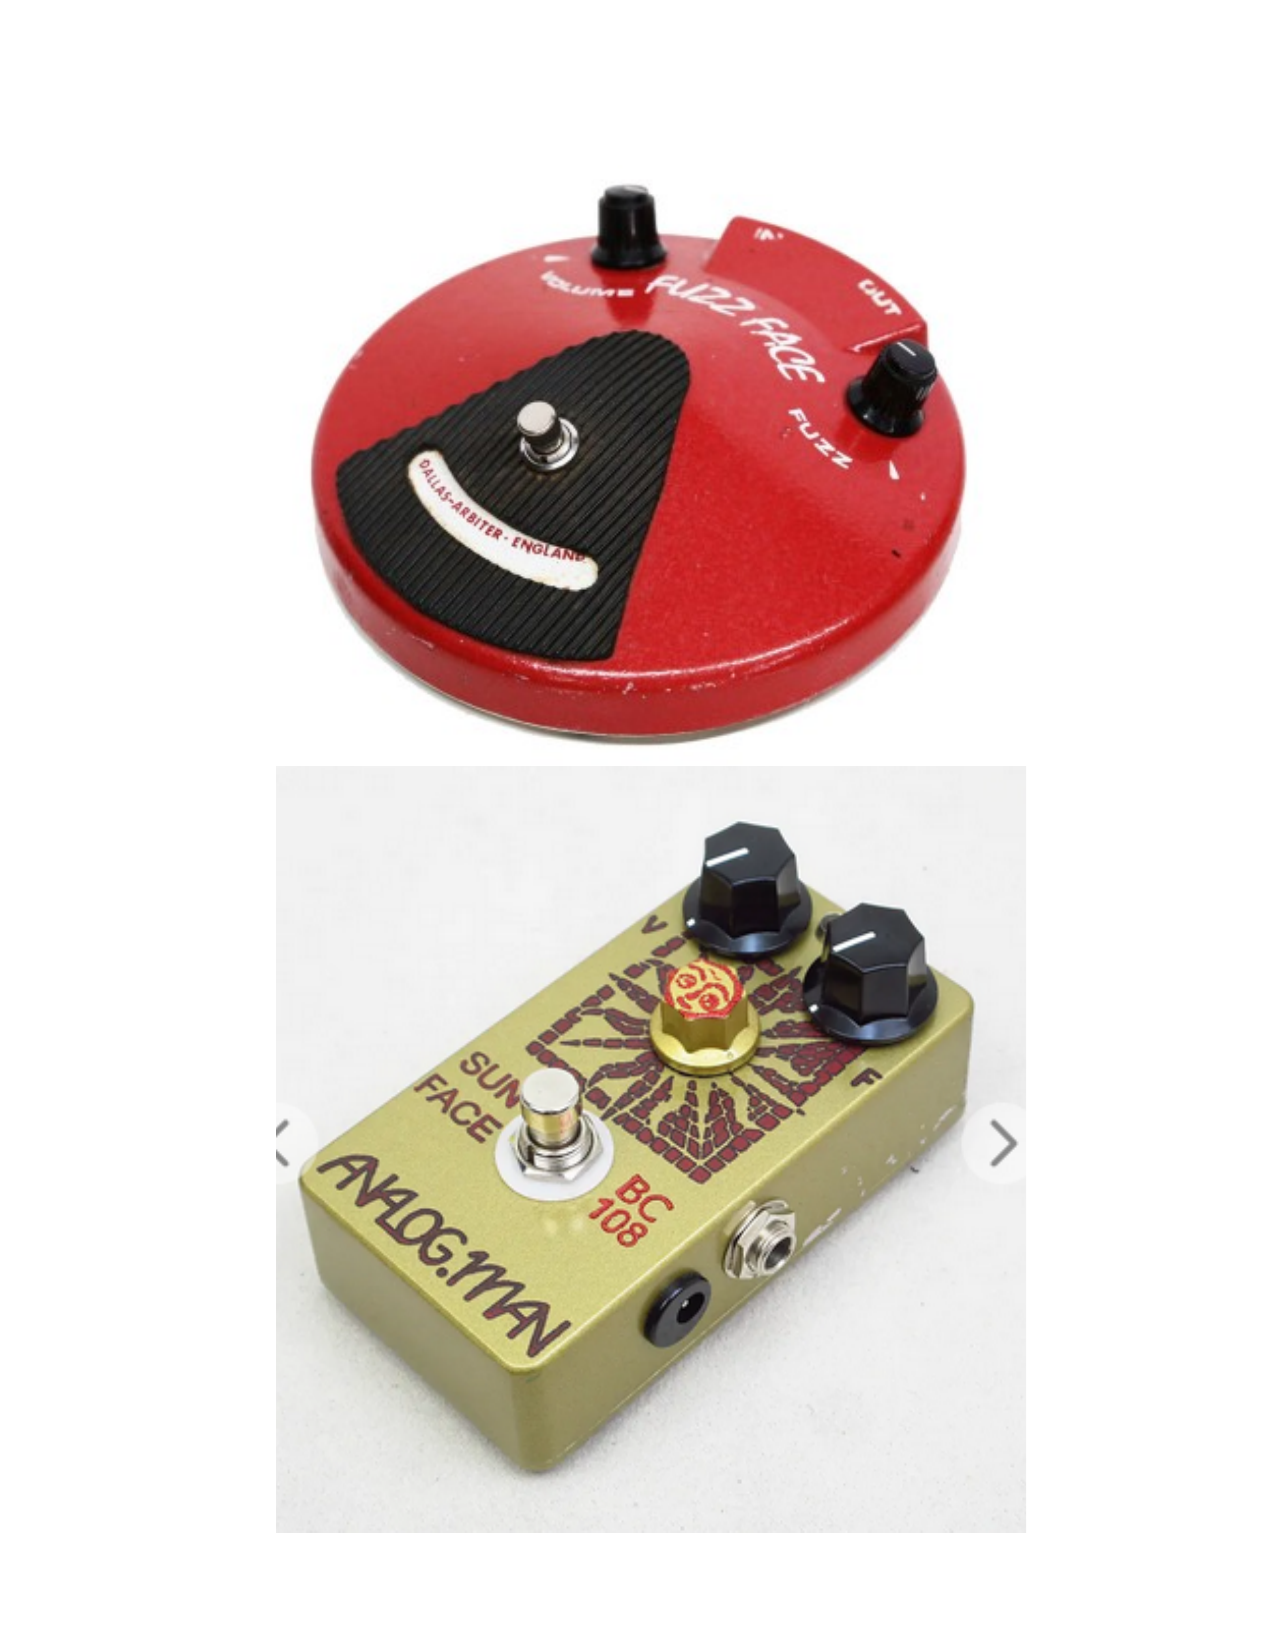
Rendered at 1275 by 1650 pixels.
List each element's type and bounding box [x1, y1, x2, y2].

picture [263, 165, 1027, 1533]
